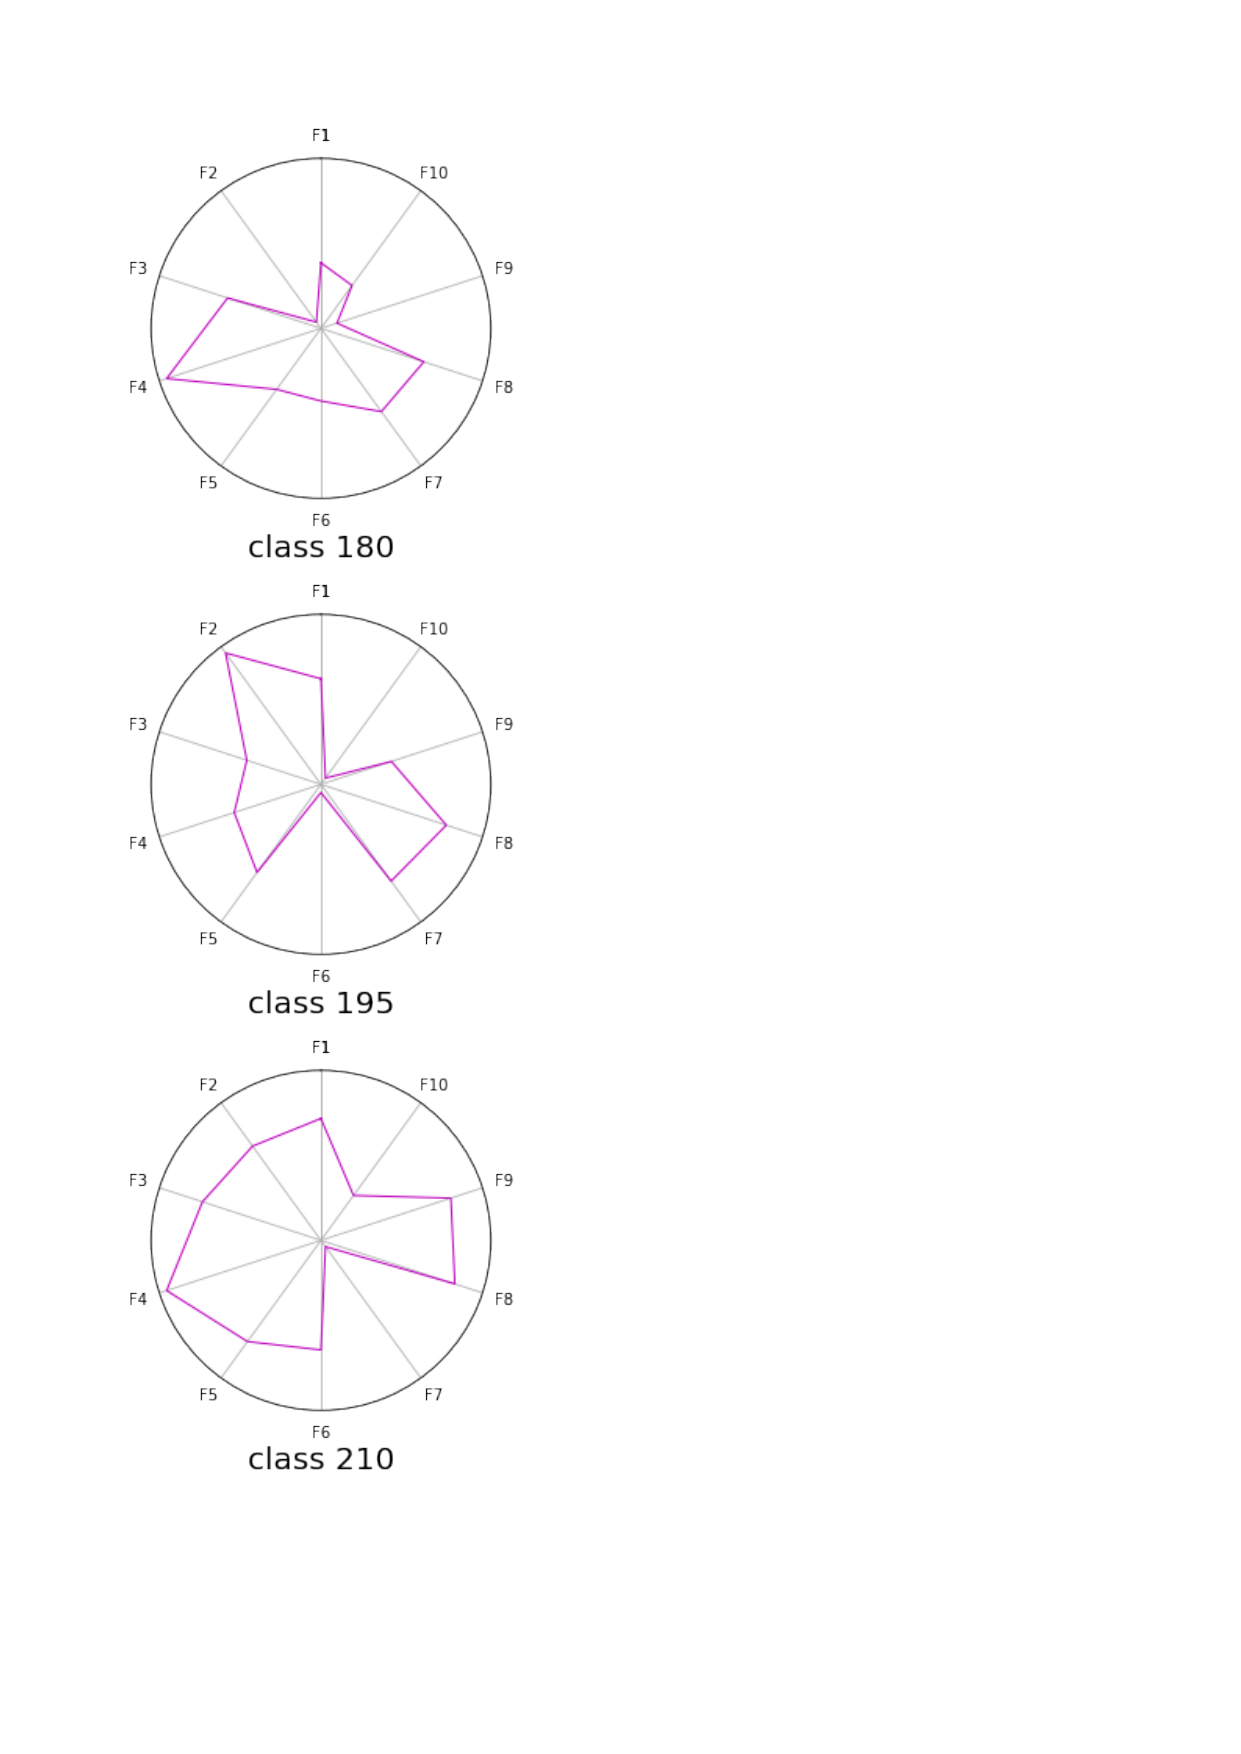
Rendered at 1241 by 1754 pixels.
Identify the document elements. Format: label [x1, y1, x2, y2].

picture [118, 118, 523, 1487]
